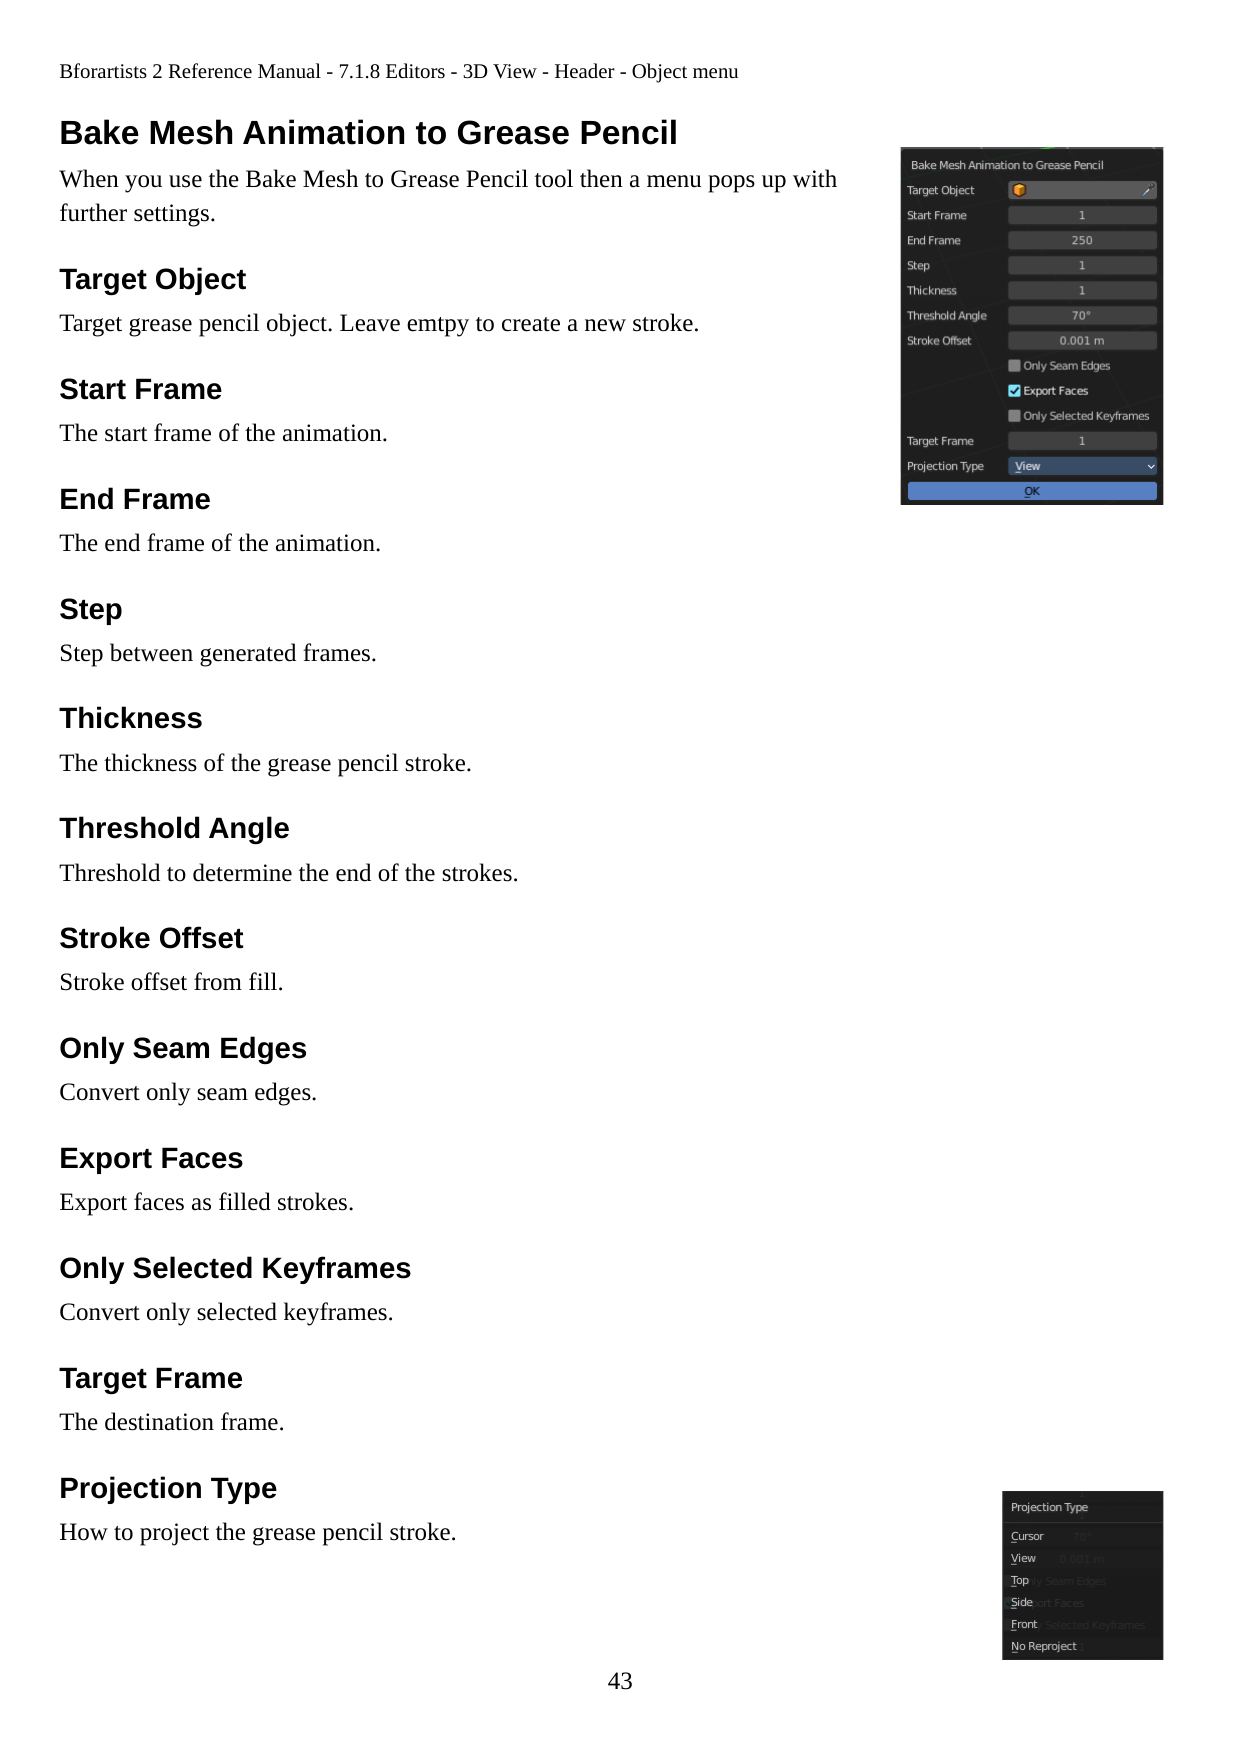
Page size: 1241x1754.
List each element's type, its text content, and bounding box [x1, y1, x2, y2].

text The end frame of the animation. [59, 528, 1181, 557]
subtitle Thickness [59, 701, 1181, 735]
subtitle Export Faces [59, 1141, 1181, 1175]
picture [1002, 1491, 1164, 1660]
subtitle End Frame [59, 482, 1181, 515]
text When you use the Bake Mesh to Grease Pencil tool then a menu pops up with further settings. [59, 164, 900, 227]
subtitle Step [59, 592, 1181, 625]
text Convert only seam edges. [59, 1077, 1181, 1106]
subtitle Only Seam Edges [59, 1031, 1181, 1065]
subtitle Bake Mesh Animation to Grease Pencil [59, 113, 1181, 151]
subtitle Only Selected Keyframes [59, 1251, 1181, 1285]
text The start frame of the animation. [59, 418, 900, 447]
text Stroke offset from fill. [59, 967, 1181, 996]
text Convert only selected keyframes. [59, 1297, 1181, 1326]
subtitle [1164, 262, 1181, 296]
subtitle Projection Type [59, 1471, 1181, 1504]
subtitle Target Frame [59, 1361, 1181, 1394]
subtitle Target Object [59, 262, 900, 296]
text How to project the grease pencil stroke. [59, 1517, 1002, 1546]
text The thickness of the grease pencil stroke. [59, 748, 1181, 776]
subtitle [1164, 372, 1181, 406]
text Target grease pencil object. Leave emtpy to create a new stroke. [59, 308, 900, 337]
text Export faces as filled strokes. [59, 1187, 1181, 1216]
text Threshold to determine the end of the strokes. [59, 858, 1181, 886]
subtitle Threshold Angle [59, 811, 1181, 845]
subtitle Start Frame [59, 372, 900, 406]
text The destination frame. [59, 1407, 1181, 1436]
text Step between generated frames. [59, 638, 1181, 667]
subtitle Stroke Offset [59, 921, 1181, 955]
picture [900, 147, 1164, 505]
